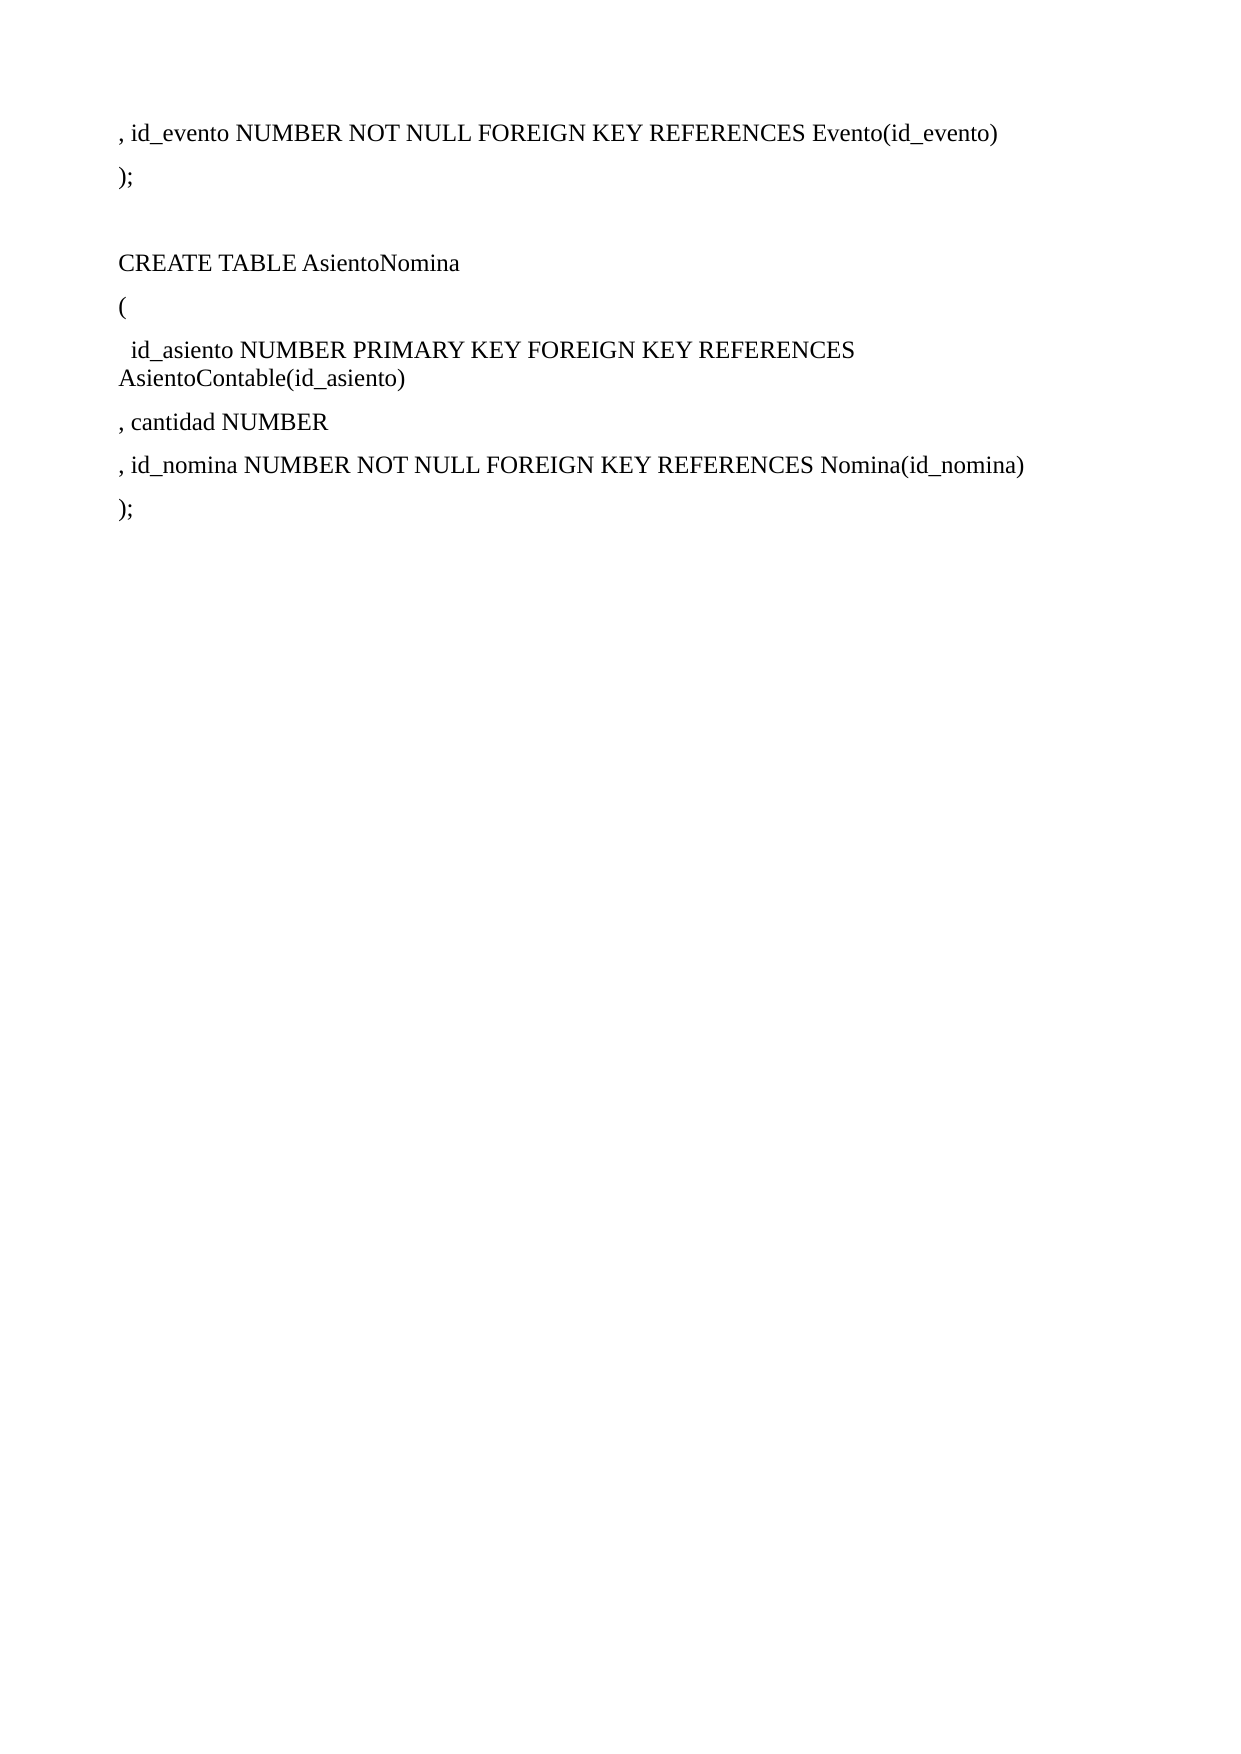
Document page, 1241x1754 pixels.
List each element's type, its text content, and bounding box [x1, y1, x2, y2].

text ); [118, 493, 1122, 522]
text , cantidad NUMBER [118, 407, 1122, 436]
text , id_nomina NUMBER NOT NULL FOREIGN KEY REFERENCES Nomina(id_nomina) [118, 450, 1122, 479]
text ( [118, 291, 1122, 320]
text CREATE TABLE AsientoNomina [118, 248, 1122, 277]
text ); [118, 161, 1122, 190]
text , id_evento NUMBER NOT NULL FOREIGN KEY REFERENCES Evento(id_evento) [118, 118, 1122, 147]
text id_asiento NUMBER PRIMARY KEY FOREIGN KEY REFERENCES AsientoContable(id_asiento) [118, 335, 1122, 392]
